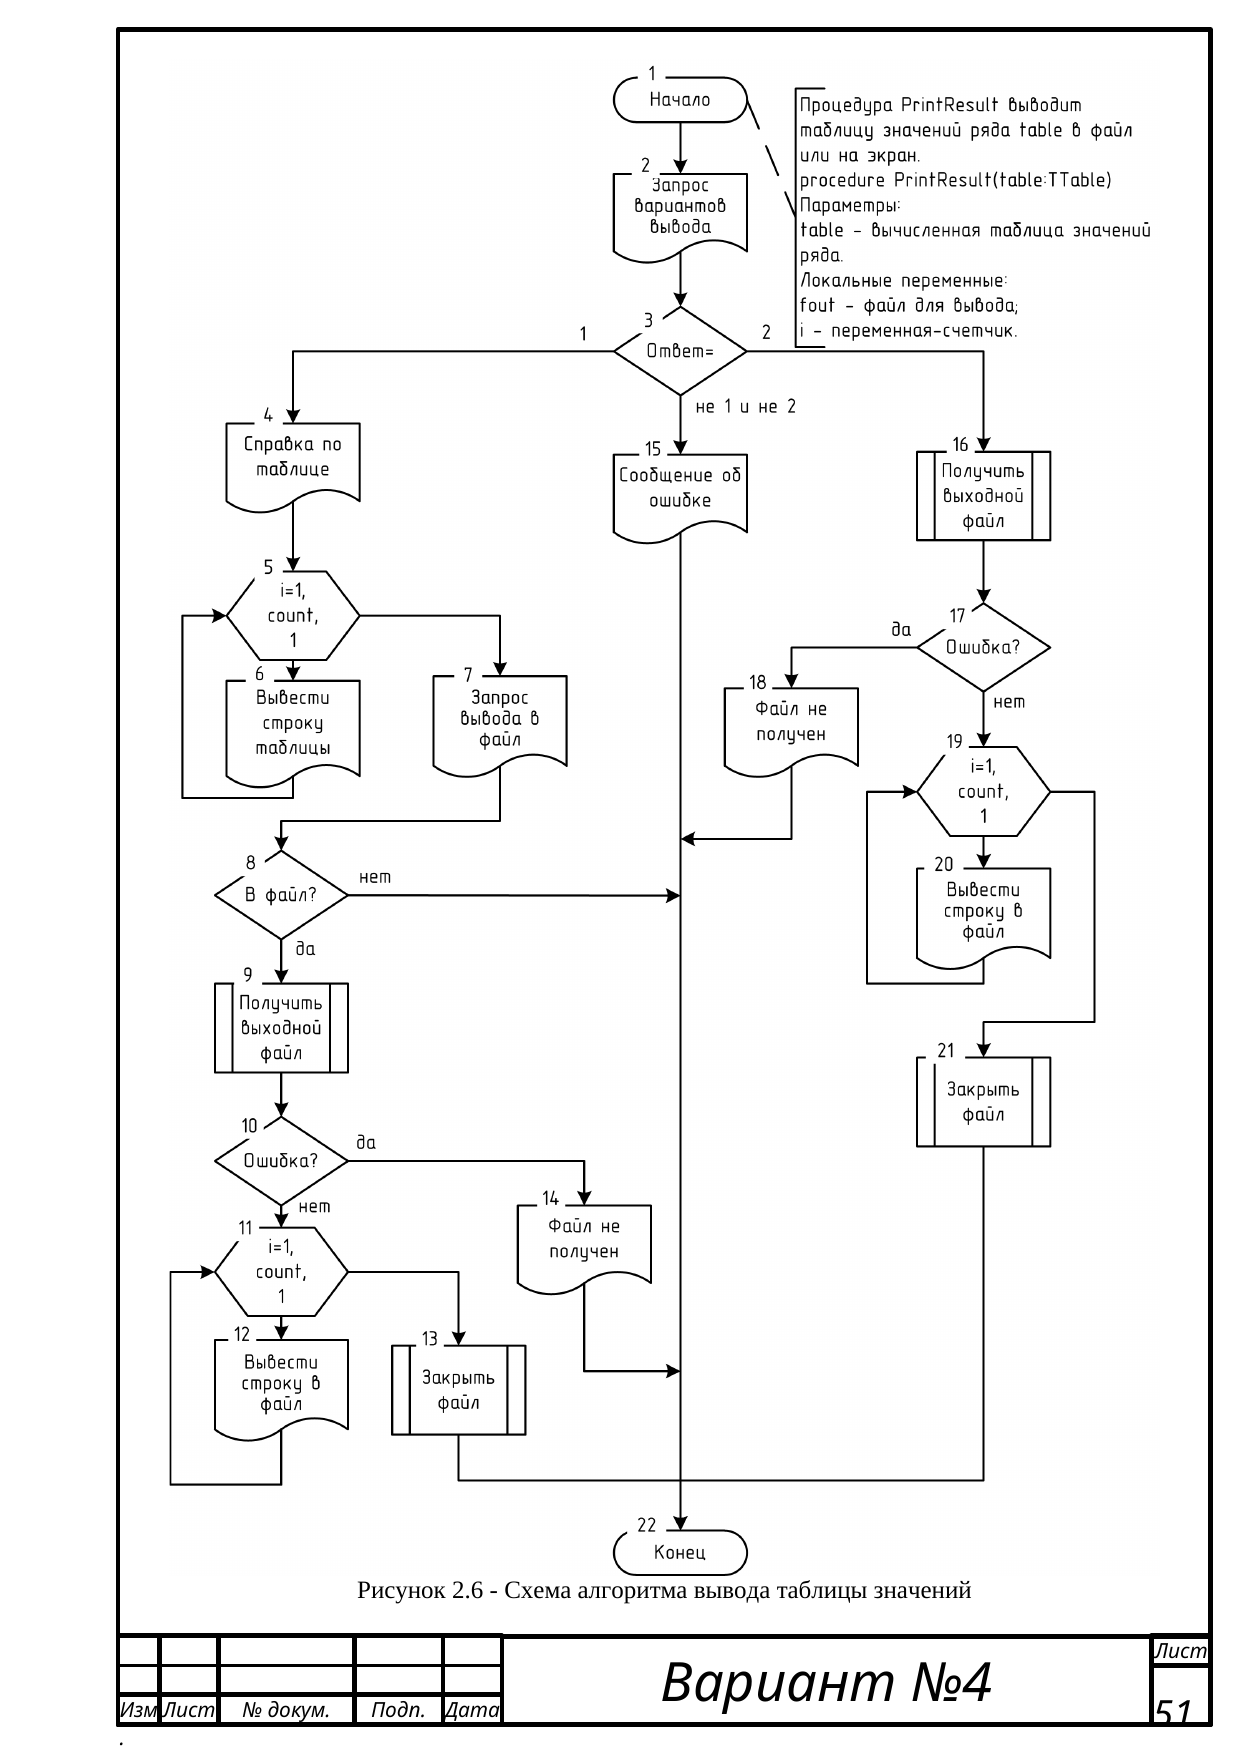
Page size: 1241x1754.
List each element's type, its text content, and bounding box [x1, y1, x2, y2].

text Рисунок 2.6 - Схема алгоритма вывода таблицы значений [148, 1575, 1181, 1604]
picture [169, 59, 1160, 1576]
